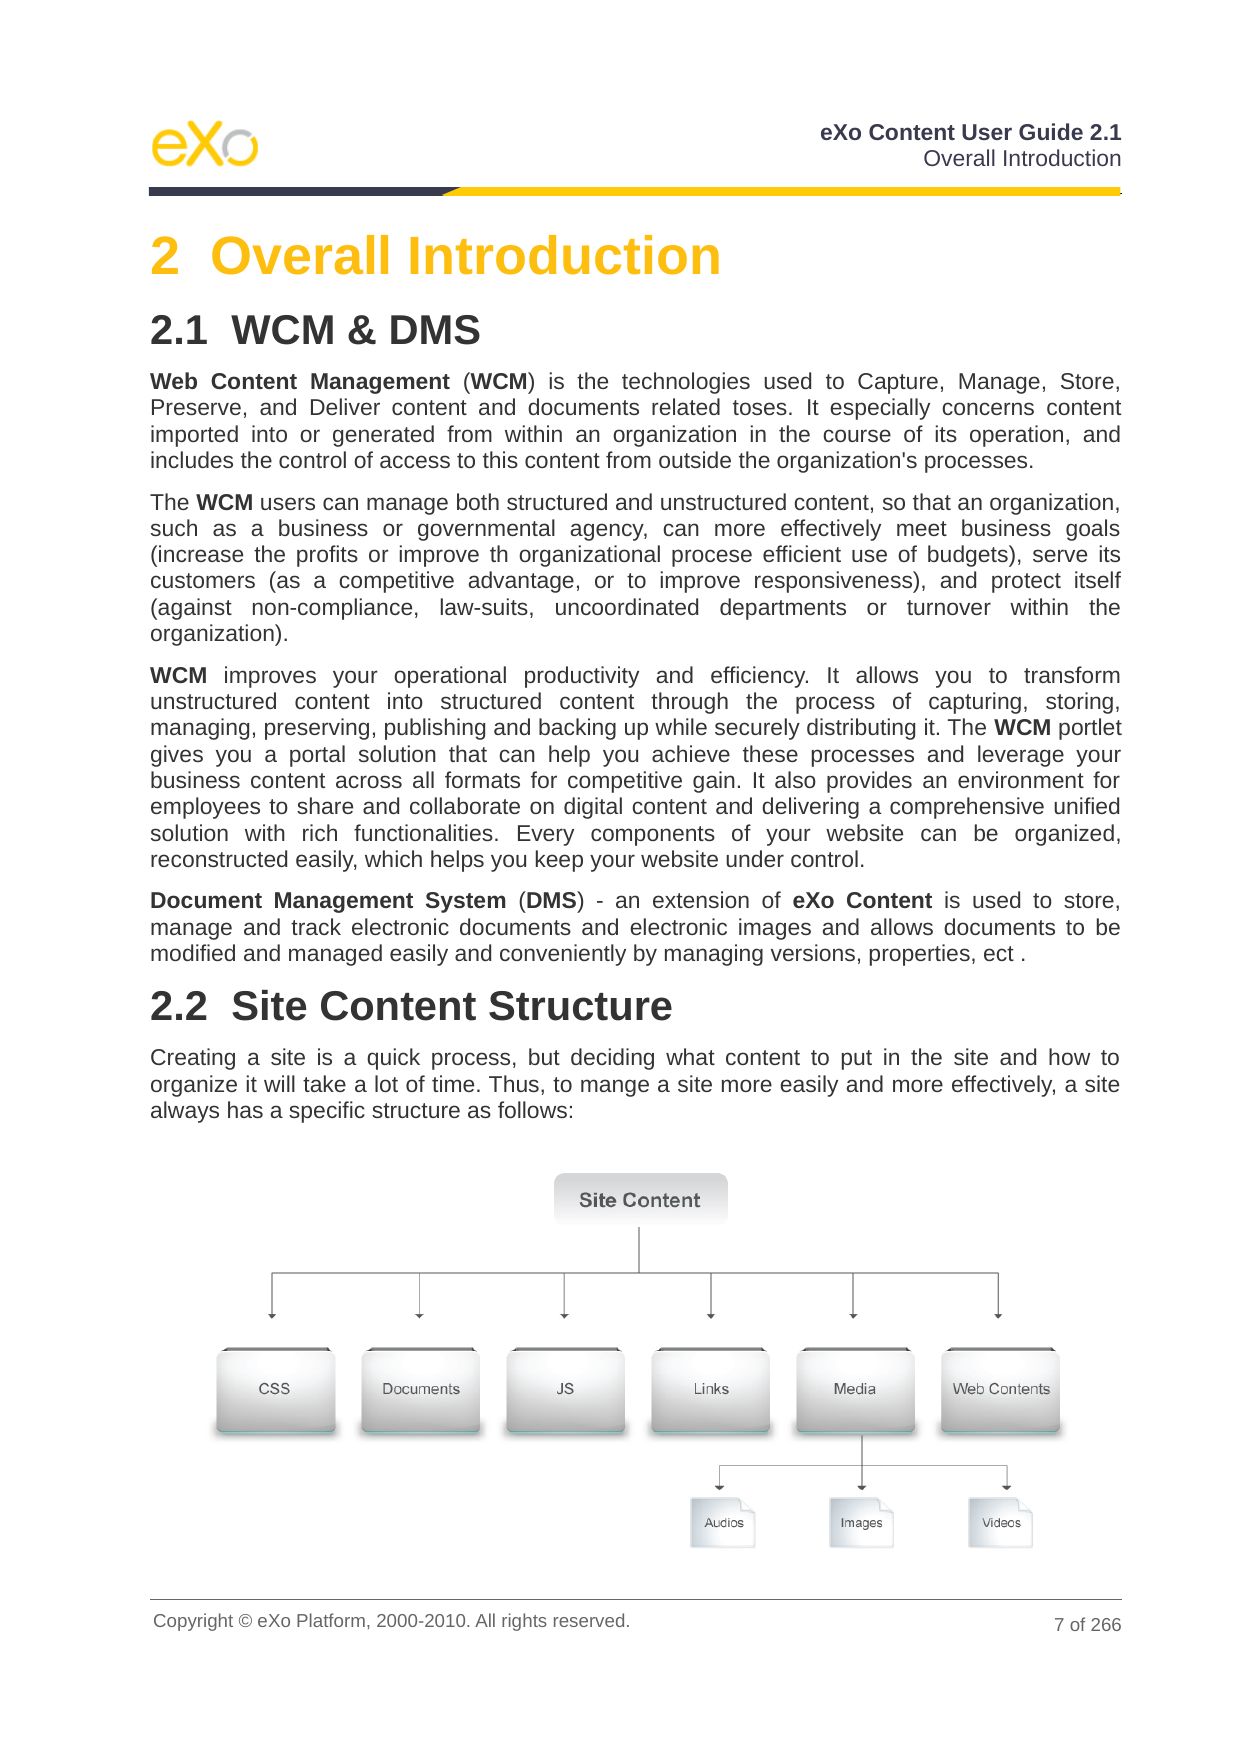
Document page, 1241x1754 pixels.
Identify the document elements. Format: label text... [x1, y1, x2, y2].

subtitle WCM & DMS [150, 305, 1122, 353]
text Creating a site is a quick process, but deciding what content to put in the site and how to organize it will take a lot of time. Thus, to mange a site more easily and more effectively, a site always has a specific structure as follows: [150, 1044, 1122, 1123]
text Web Content Management (WCM) is the technologies used to Capture, Manage, Store, Preserve, and Deliver content and documents related toses. It especially concerns content imported into or generated from within an organization in the course of its operation, and includes the control of access to this content from outside the organization's processes. [150, 368, 1122, 473]
picture [152, 120, 259, 167]
subtitle Overall Introduction [150, 223, 1122, 286]
picture [180, 1145, 1092, 1574]
text WCM improves your operational productivity and efficiency. It allows you to transform unstructured content into structured content through the process of capturing, storing, managing, preserving, publishing and backing up while securely distributing it. The WCM portlet gives you a portal solution that can help you achieve these processes and leverage your business content across all formats for competitive gain. It also provides an environment for employees to share and collaborate on digital content and delivering a comprehensive unified solution with rich functionalities. Every components of your website can be organized, reconstructed easily, which helps you keep your website under control. [150, 662, 1122, 872]
picture [148, 187, 1121, 196]
subtitle Site Content Structure [150, 981, 1122, 1029]
text Document Management System (DMS) - an extension of eXo Content is used to store, manage and track electronic documents and electronic images and allows documents to be modified and managed easily and conveniently by managing versions, properties, ect . [150, 887, 1122, 966]
text The WCM users can manage both structured and unstructured content, so that an organization, such as a business or governmental agency, can more effectively meet business goals (increase the profits or improve th organizational procese efficient use of budgets), serve its customers (as a competitive advantage, or to improve responsiveness), and protect itself (against non-compliance, law-suits, uncoordinated departments or turnover within the organization). [150, 488, 1122, 647]
